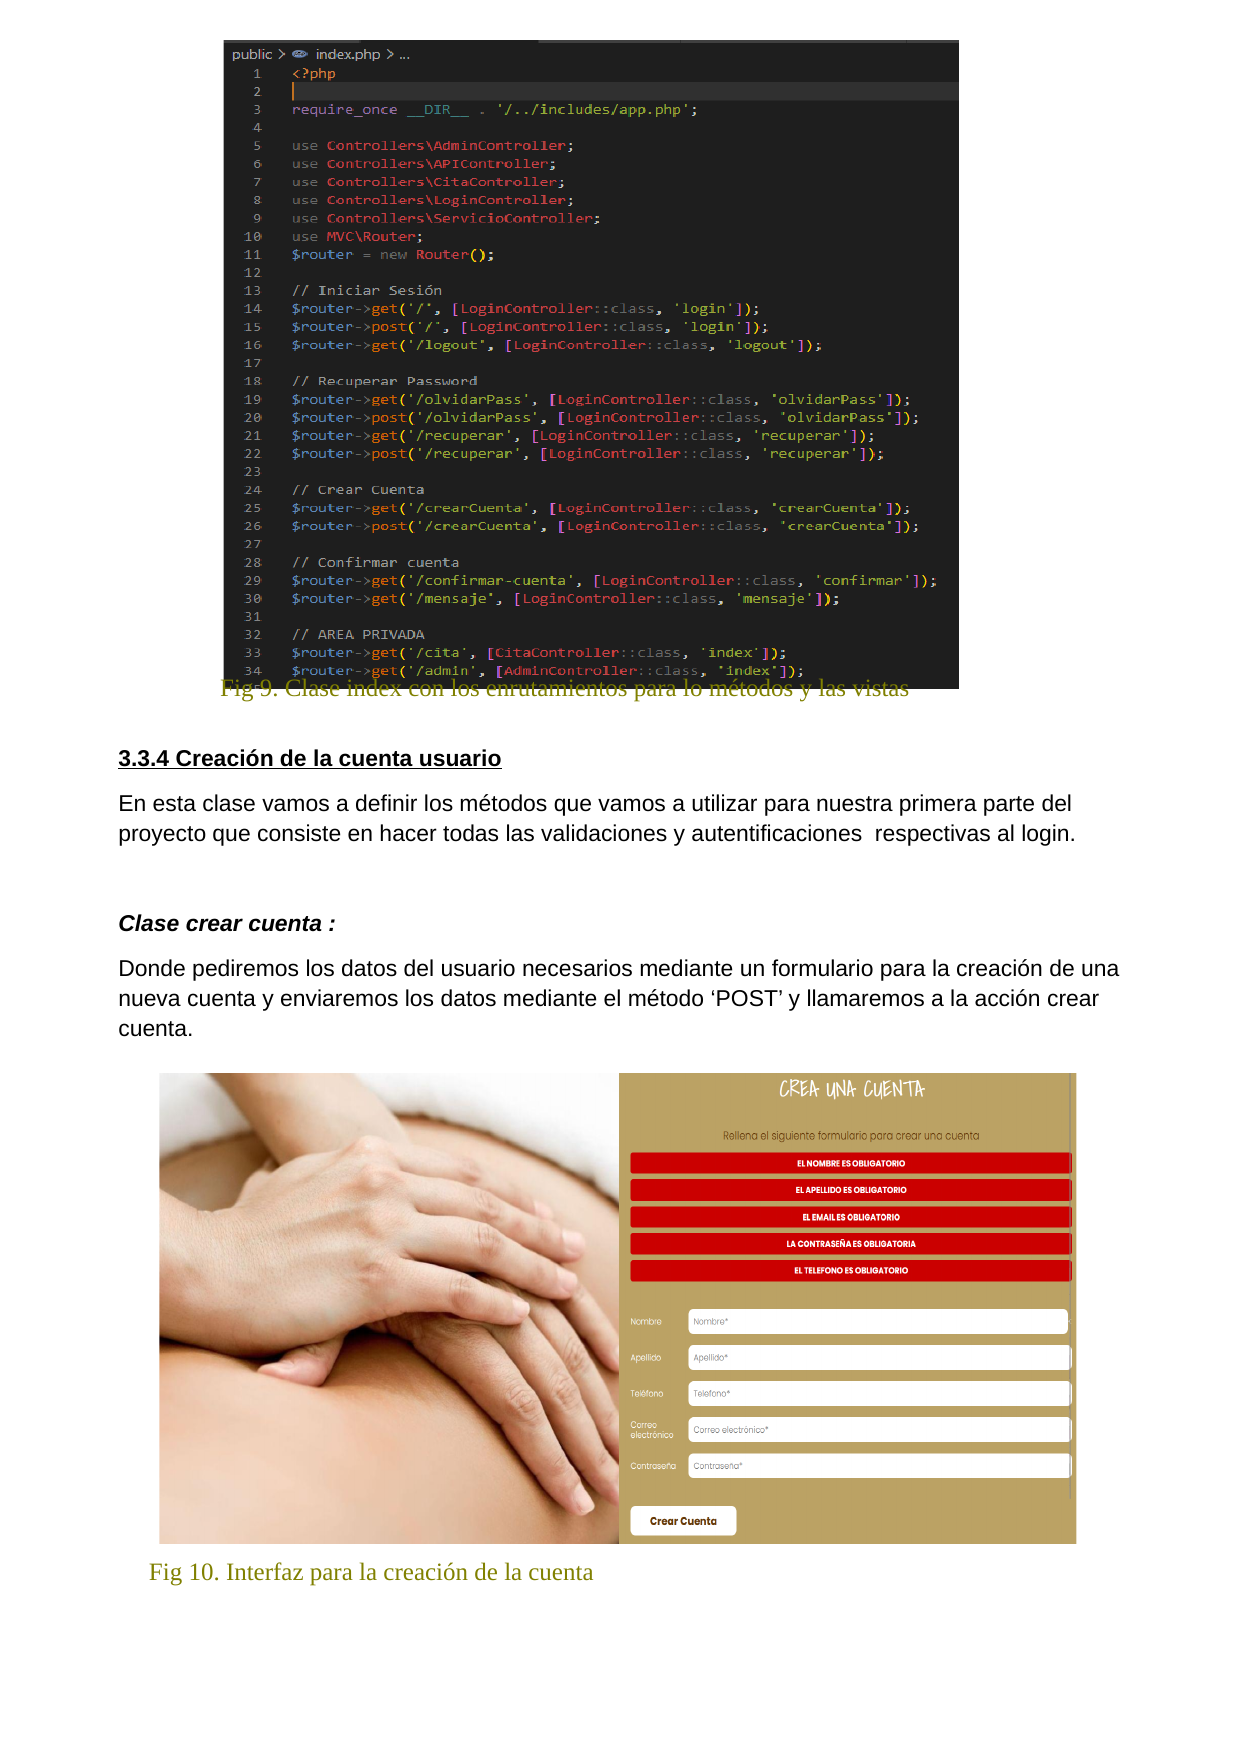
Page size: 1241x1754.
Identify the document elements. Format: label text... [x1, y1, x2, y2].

text Donde pediremos los datos del usuario necesarios mediante un formulario para la creación de una nueva cuenta y enviaremos los datos mediante el método ‘POST’ y llamaremos a la acción crear cuenta. [118, 954, 1122, 1041]
text En esta clase vamos a definir los métodos que vamos a utilizar para nuestra primera parte del proyecto que consiste en hacer todas las validaciones y autentificaciones respectivas al login. [118, 790, 1122, 847]
picture [159, 1073, 1077, 1544]
text Clase crear cuenta : [118, 910, 1122, 936]
picture [262, 681, 268, 688]
picture [223, 40, 959, 689]
text 3.3.4 Creación de la cuenta usuario [118, 745, 1122, 772]
